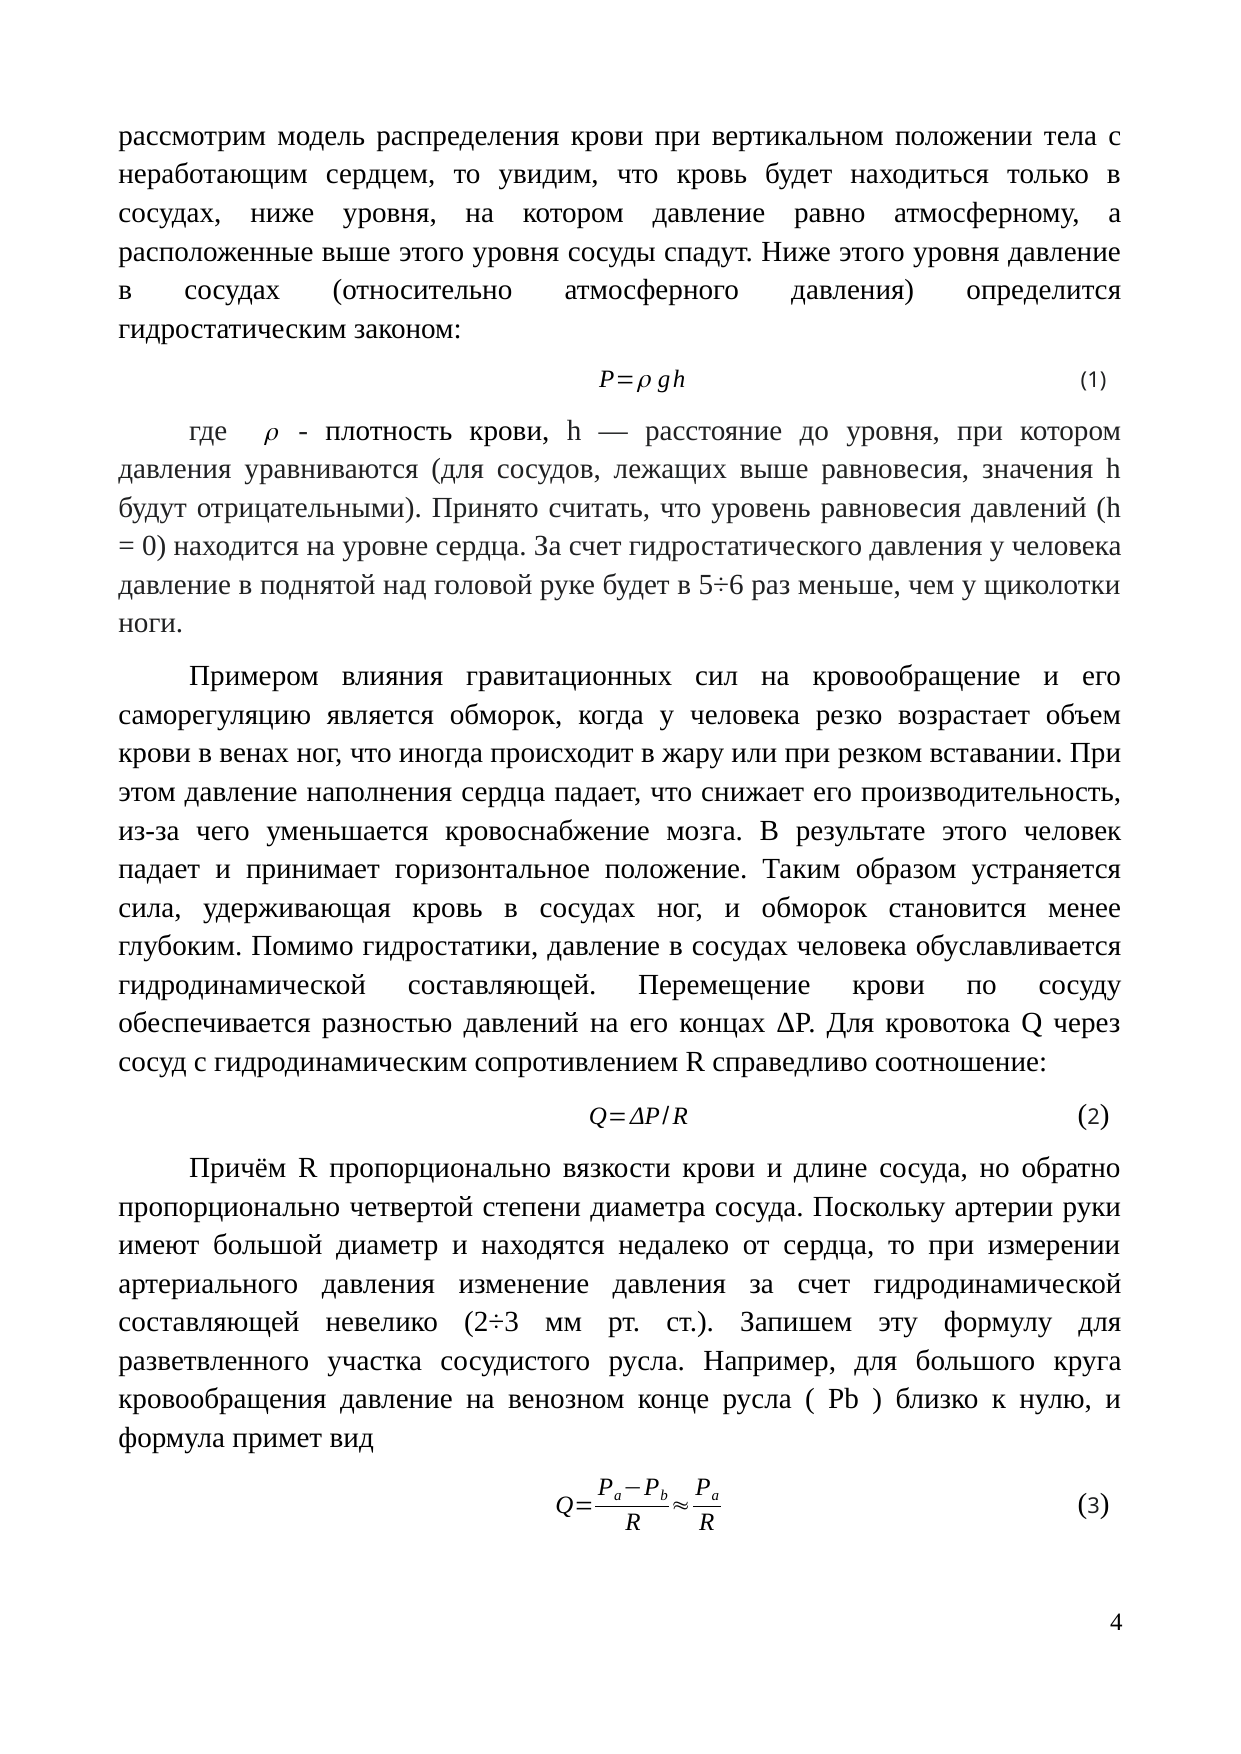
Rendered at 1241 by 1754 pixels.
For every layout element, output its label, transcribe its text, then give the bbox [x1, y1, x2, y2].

text Примером влияния гравитационных сил на кровообращение и его саморегуляцию является обморок, когда у человека резко возрастает объем крови в венах ног, что иногда происходит в жару или при резком вставании. При этом давление наполнения сердца падает, что снижает его производительность, из-за чего уменьшается кровоснабжение мозга. В результате этого человек падает и принимает горизонтальное положение. Таким образом устраняется сила, удерживающая кровь в сосудах ног, и обморок становится менее глубоким. Помимо гидростатики, давление в сосудах человека обуславливается гидродинамической составляющей. Перемещение крови по сосуду обеспечивается разностью давлений на его концах ΔP. Для кровотока Q через сосуд с гидродинамическим сопротивлением R справедливо соотношение: [118, 658, 1122, 1077]
text Причём R пропорционально вязкости крови и длине сосуда, но обратно пропорционально четвертой степени диаметра сосуда. Поскольку артерии руки имеют большой диаметр и находятся недалеко от сердца, то при измерении артериального давления изменение давления за счет гидродинамической составляющей невелико (2÷3 мм рт. ст.). Запишем эту формулу для разветвленного участка сосудистого русла. Например, для большого круга кровообращения давление на венозном конце русла ( Pb ) близко к нулю, и формула примет вид [118, 1150, 1122, 1454]
text где - плотность крови, h — расстояние до уровня, при котором давления уравниваются (для сосудов, лежащих выше равновесия, значения h будут отрицательными). Принято считать, что уровень равновесия давлений (h = 0) находится на уровне сердца. За счет гидростатического давления у человека давление в поднятой над головой руке будет в 5÷6 раз меньше, чем у щиколотки ноги. [118, 413, 1122, 639]
text (2) [118, 1097, 1122, 1131]
text (3) [118, 1473, 1122, 1536]
text рассмотрим модель распределения крови при вертикальном положении тела с неработающим сердцем, то увидим, что кровь будет находиться только в сосудах, ниже уровня, на котором давление равно атмосферному, а расположенные выше этого уровня сосуды спадут. Ниже этого уровня давление в сосудах (относительно атмосферного давления) определится гидростатическим законом: [118, 118, 1122, 344]
text (1) [118, 364, 1122, 394]
